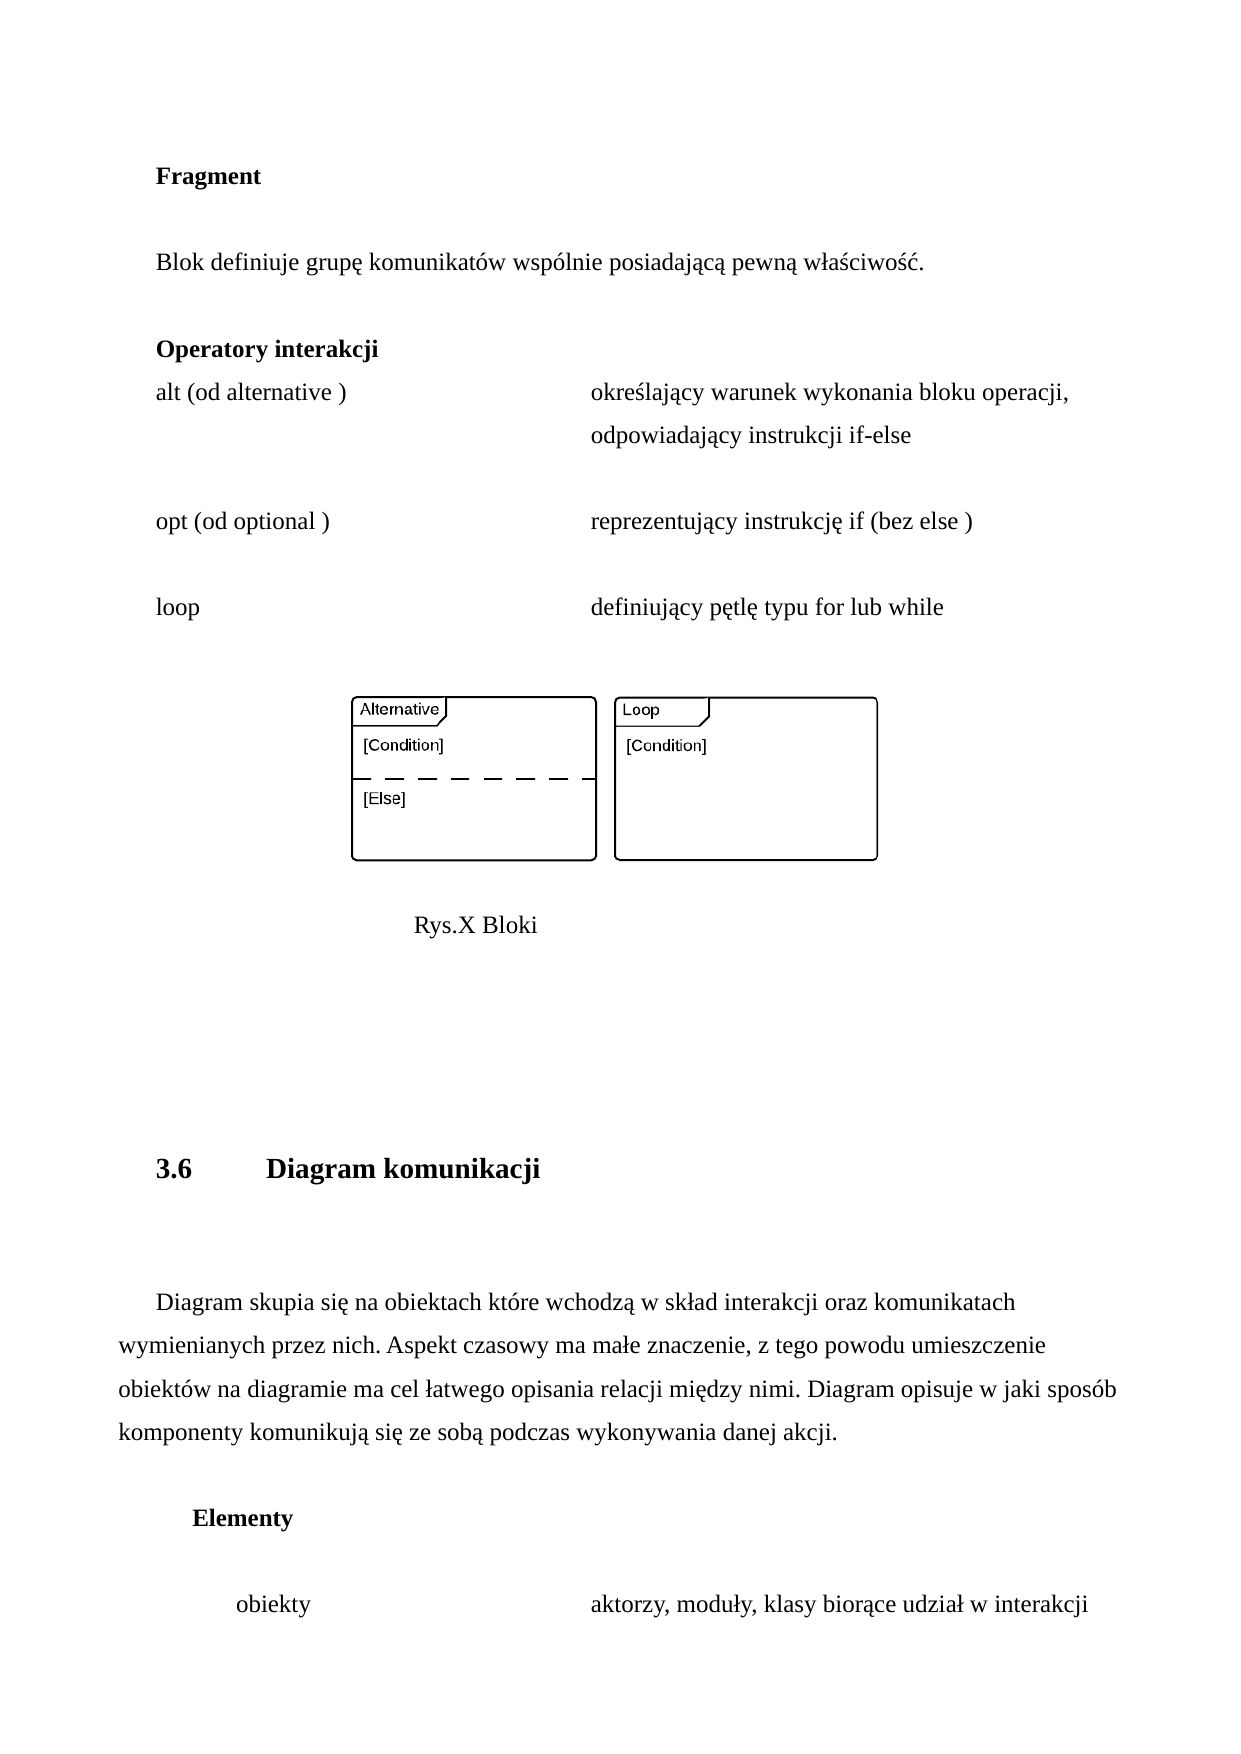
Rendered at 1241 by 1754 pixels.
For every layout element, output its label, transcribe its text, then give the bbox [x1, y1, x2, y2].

text Operatory interakcji [118, 334, 1122, 362]
text 3.6 Diagram komunikacji [118, 1151, 1122, 1184]
text Rys.X Bloki [118, 679, 1122, 940]
text Fragment [118, 161, 1122, 190]
text alt (od alternative ) określający warunek wykonania bloku operacji, odpowiadający instrukcji if-else [118, 377, 1122, 449]
text loop definiujący pętlę typu for lub while [118, 592, 1122, 621]
text opt (od optional ) reprezentujący instrukcję if (bez else ) [118, 506, 1122, 535]
text obiekty aktorzy, moduły, klasy biorące udział w interakcji [118, 1589, 1122, 1618]
text Diagram skupia się na obiektach które wchodzą w skład interakcji oraz komunikatach wymienianych przez nich. Aspekt czasowy ma małe znaczenie, z tego powodu umieszczenie obiektów na diagramie ma cel łatwego opisania relacji między nimi. Diagram opisuje w jaki sposób komponenty komunikują się ze sobą podczas wykonywania danej akcji. [118, 1287, 1122, 1446]
text Elementy [118, 1503, 1122, 1532]
picture [333, 678, 907, 890]
text Blok definiuje grupę komunikatów wspólnie posiadającą pewną właściwość. [118, 247, 1122, 276]
